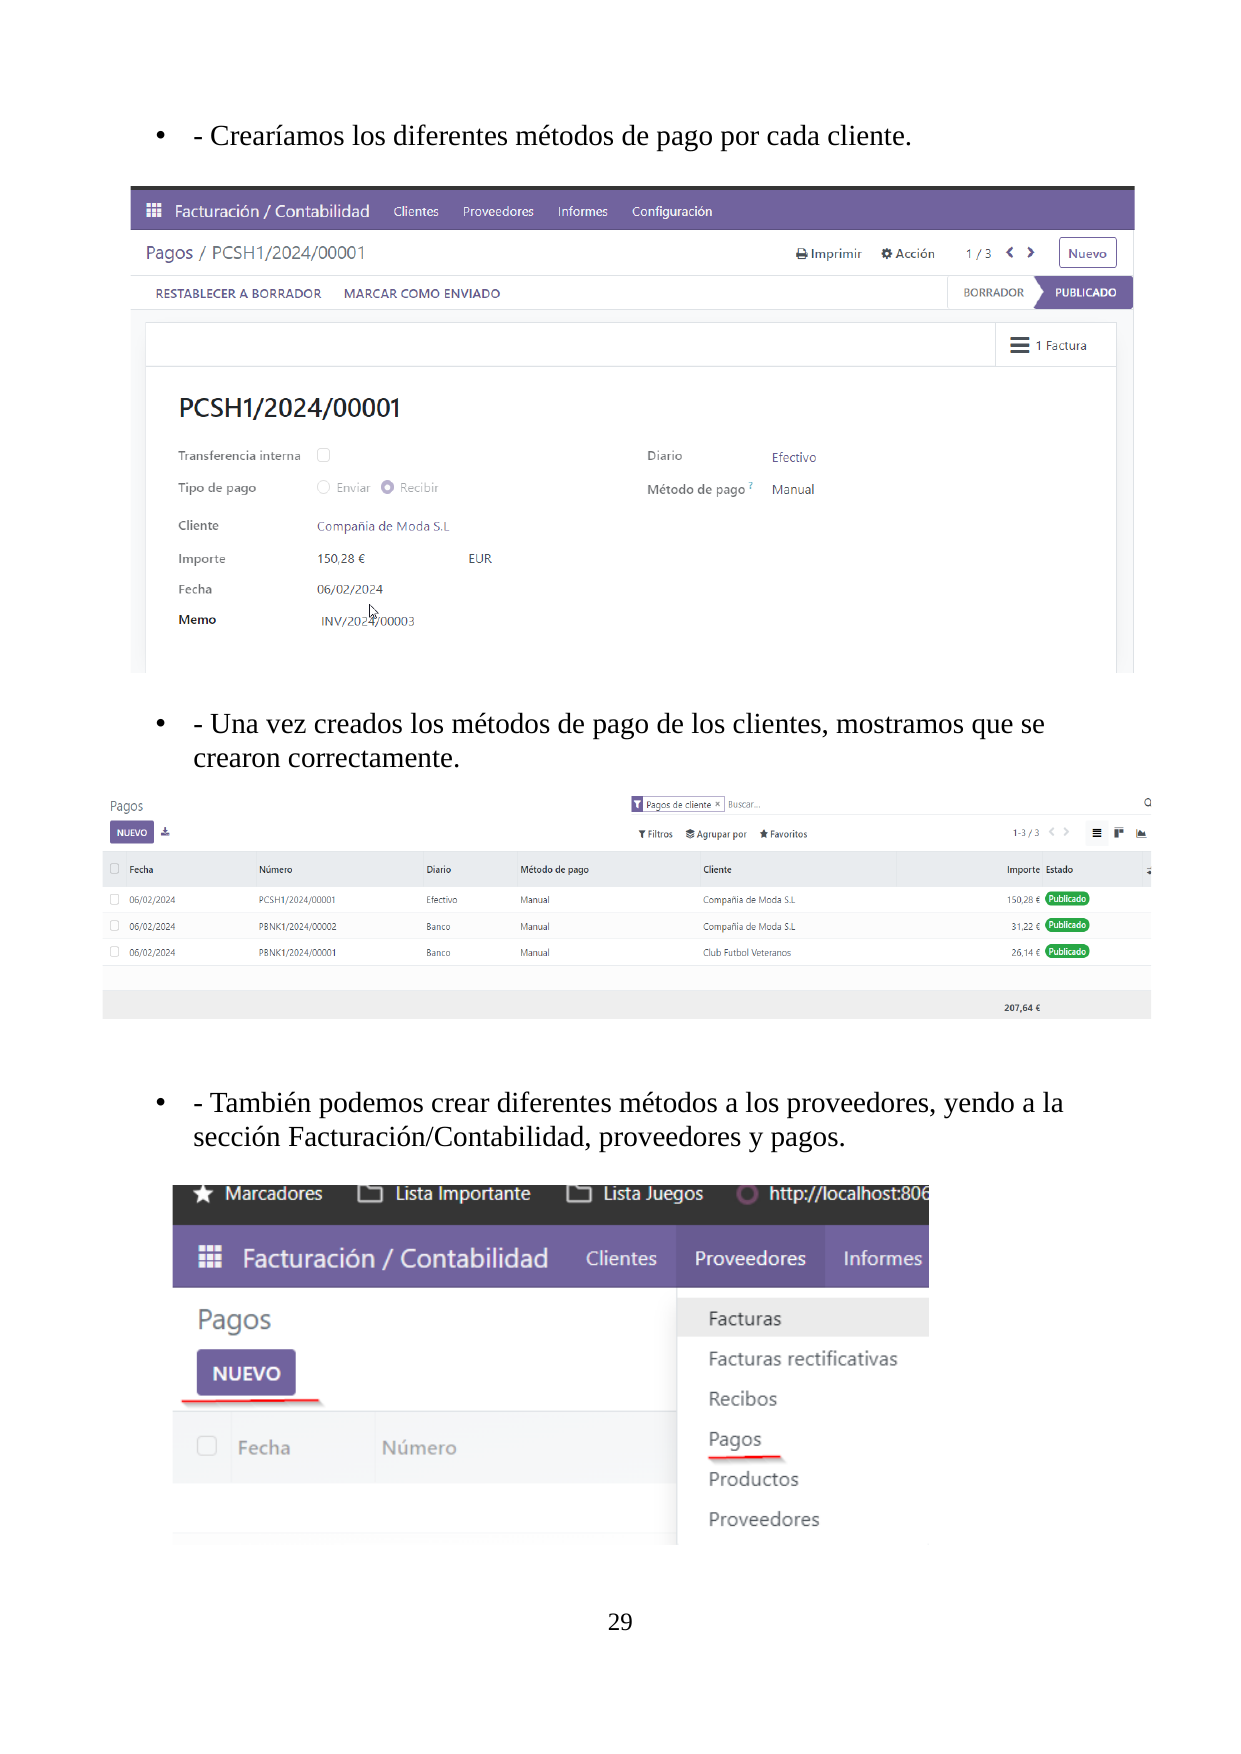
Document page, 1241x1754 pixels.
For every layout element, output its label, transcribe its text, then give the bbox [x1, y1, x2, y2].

picture [130, 186, 1135, 673]
list - Crearíamos los diferentes métodos de pago por cada cliente. [156, 118, 1122, 152]
picture [102, 793, 1152, 1019]
list - Una vez creados los métodos de pago de los clientes, mostramos que se crearon correctamente. [156, 706, 1122, 773]
list - También podemos crear diferentes métodos a los proveedores, yendo a la sección Facturación/Contabilidad, proveedores y pagos. [156, 1085, 1122, 1153]
picture [172, 1185, 929, 1545]
